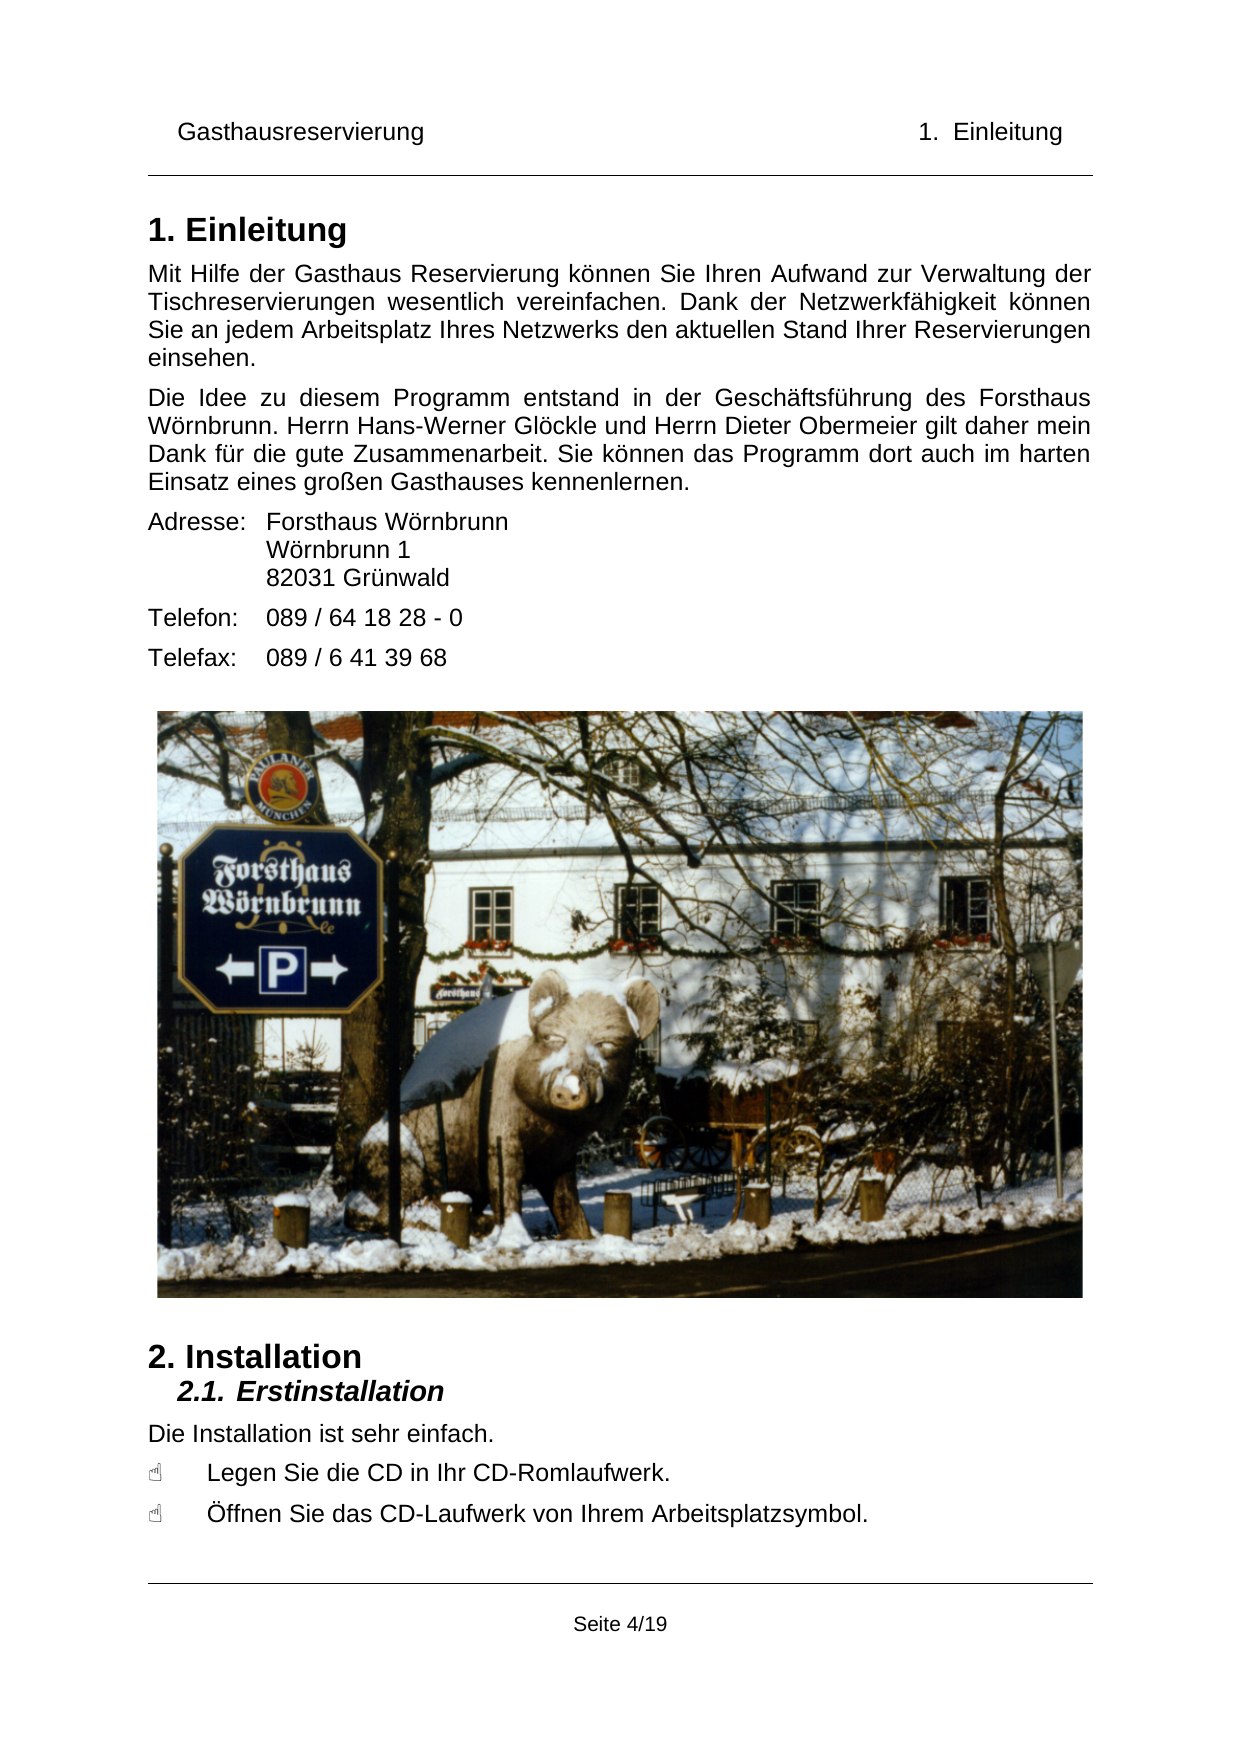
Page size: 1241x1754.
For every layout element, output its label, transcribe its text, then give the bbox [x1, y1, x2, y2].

list Legen Sie die CD in Ihr CD-Romlaufwerk. [148, 1459, 1093, 1487]
text Mit Hilfe der Gasthaus Reservierung können Sie Ihren Aufwand zur Verwaltung der Tischreservierungen wesentlich vereinfachen. Dank der Netzwerkfähigkeit können Sie an jedem Arbeitsplatz Ihres Netzwerks den aktuellen Stand Ihrer Reservierungen einsehen. [148, 260, 1093, 372]
subtitle Einleitung [148, 211, 1093, 248]
subtitle Erstinstallation [177, 1375, 1093, 1408]
subtitle Installation [148, 1338, 1093, 1375]
text Die Idee zu diesem Programm entstand in der Geschäftsführung des Forsthaus Wörnbrunn. Herrn Hans-Werner Glöckle und Herrn Dieter Obermeier gilt daher mein Dank für die gute Zusammenarbeit. Sie können das Programm dort auch im harten Einsatz eines großen Gasthauses kennenlernen. [148, 384, 1093, 496]
text Telefon: 089 / 64 18 28 - 0 [148, 604, 1093, 632]
text Telefax: 089 / 6 41 39 68 [148, 644, 1093, 672]
text Adresse: Forsthaus Wörnbrunn Wörnbrunn 1 82031 Grünwald [148, 508, 1093, 592]
text Die Installation ist sehr einfach. [148, 1419, 1093, 1448]
list Öffnen Sie das CD-Laufwerk von Ihrem Arbeitsplatzsymbol. [148, 1500, 1093, 1528]
